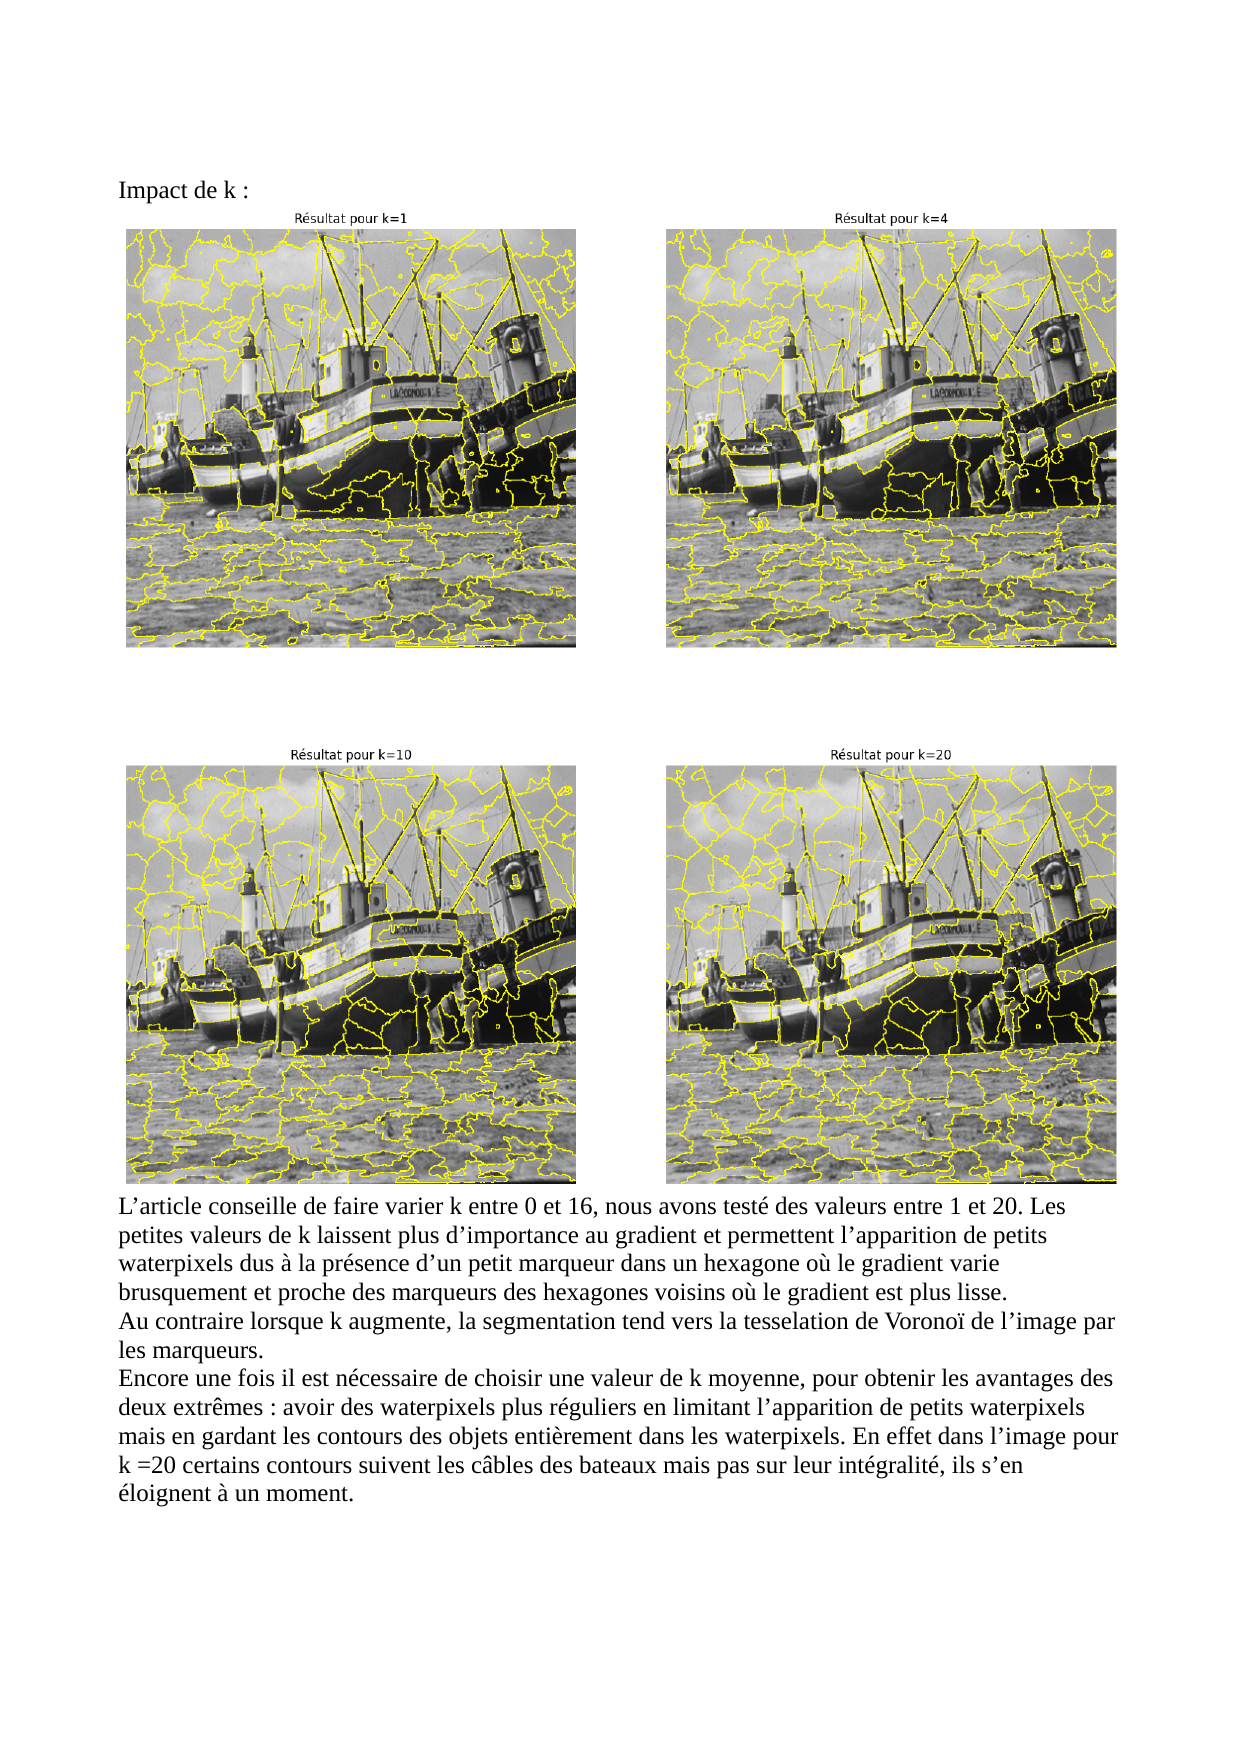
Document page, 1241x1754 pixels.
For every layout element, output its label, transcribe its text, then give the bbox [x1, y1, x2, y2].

text Impact de k : [118, 176, 1122, 204]
text Au contraire lorsque k augmente, la segmentation tend vers la tesselation de Voronoï de l’image par les marqueurs. [118, 1306, 1122, 1363]
text Encore une fois il est nécessaire de choisir une valeur de k moyenne, pour obtenir les avantages des deux extrêmes : avoir des waterpixels plus réguliers en limitant l’apparition de petits waterpixels mais en gardant les contours des objets entièrement dans les waterpixels. En effet dans l’image pour k =20 certains contours suivent les câbles des bateaux mais pas sur leur intégralité, ils s’en éloignent à un moment. [118, 1363, 1122, 1507]
text L’article conseille de faire varier k entre 0 et 16, nous avons testé des valeurs entre 1 et 20. Les petites valeurs de k laissent plus d’importance au gradient et permettent l’apparition de petits waterpixels dus à la présence d’un petit marqueur dans un hexagone où le gradient varie brusquement et proche des marqueurs des hexagones voisins où le gradient est plus lisse. [118, 1191, 1122, 1306]
picture [118, 204, 1123, 1191]
